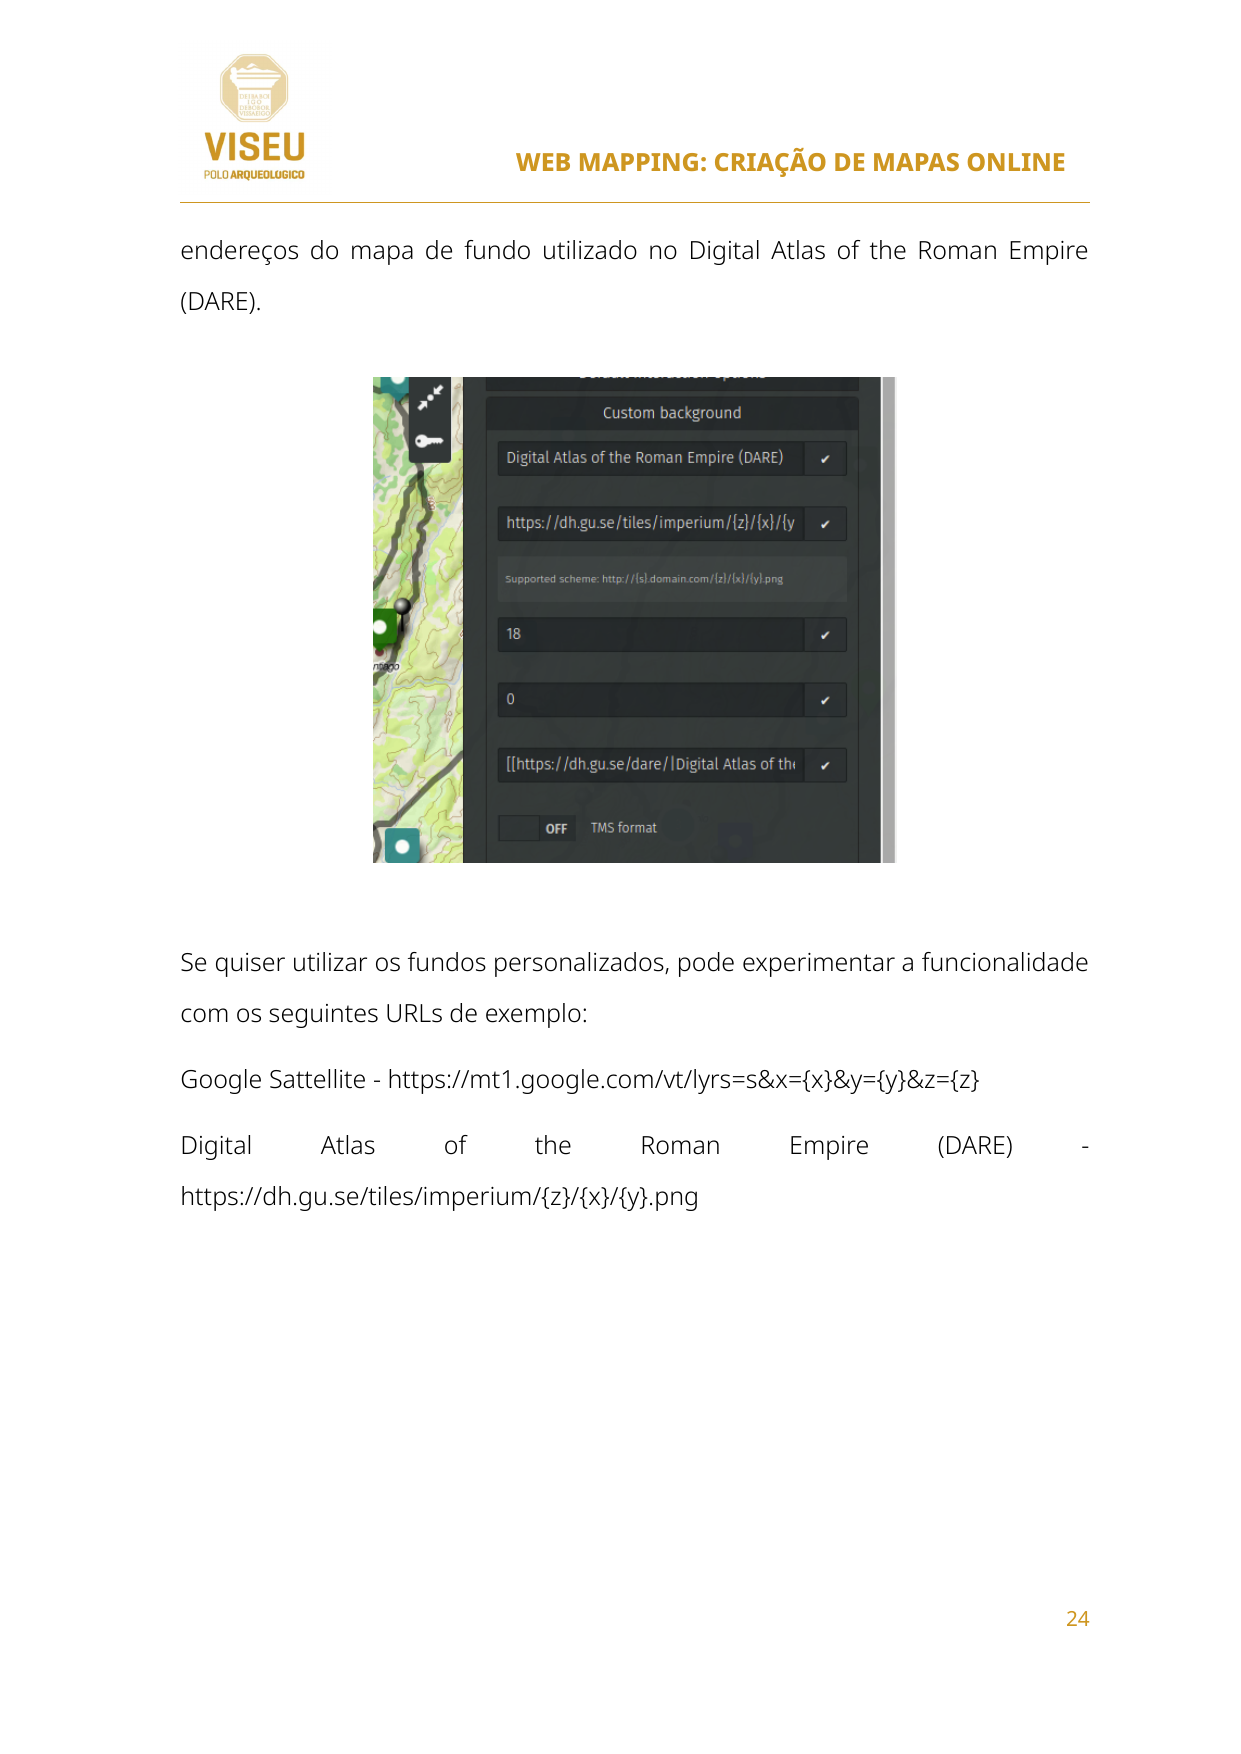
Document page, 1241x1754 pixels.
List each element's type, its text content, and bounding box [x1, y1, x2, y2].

picture [373, 377, 897, 863]
text Google Sattellite - https://mt1.google.com/vt/lyrs=s&x={x}&y={y}&z={z} [180, 1062, 1090, 1096]
text endereços do mapa de fundo utilizado no Digital Atlas of the Roman Empire (DARE). [180, 232, 1090, 317]
text Digital Atlas of the Roman Empire (DARE) - https://dh.gu.se/tiles/imperium/{z}/{x}/{y}.png [180, 1127, 1090, 1212]
text Se quiser utilizar os fundos personalizados, pode experimentar a funcionalidade com os seguintes URLs de exemplo: [180, 945, 1090, 1030]
